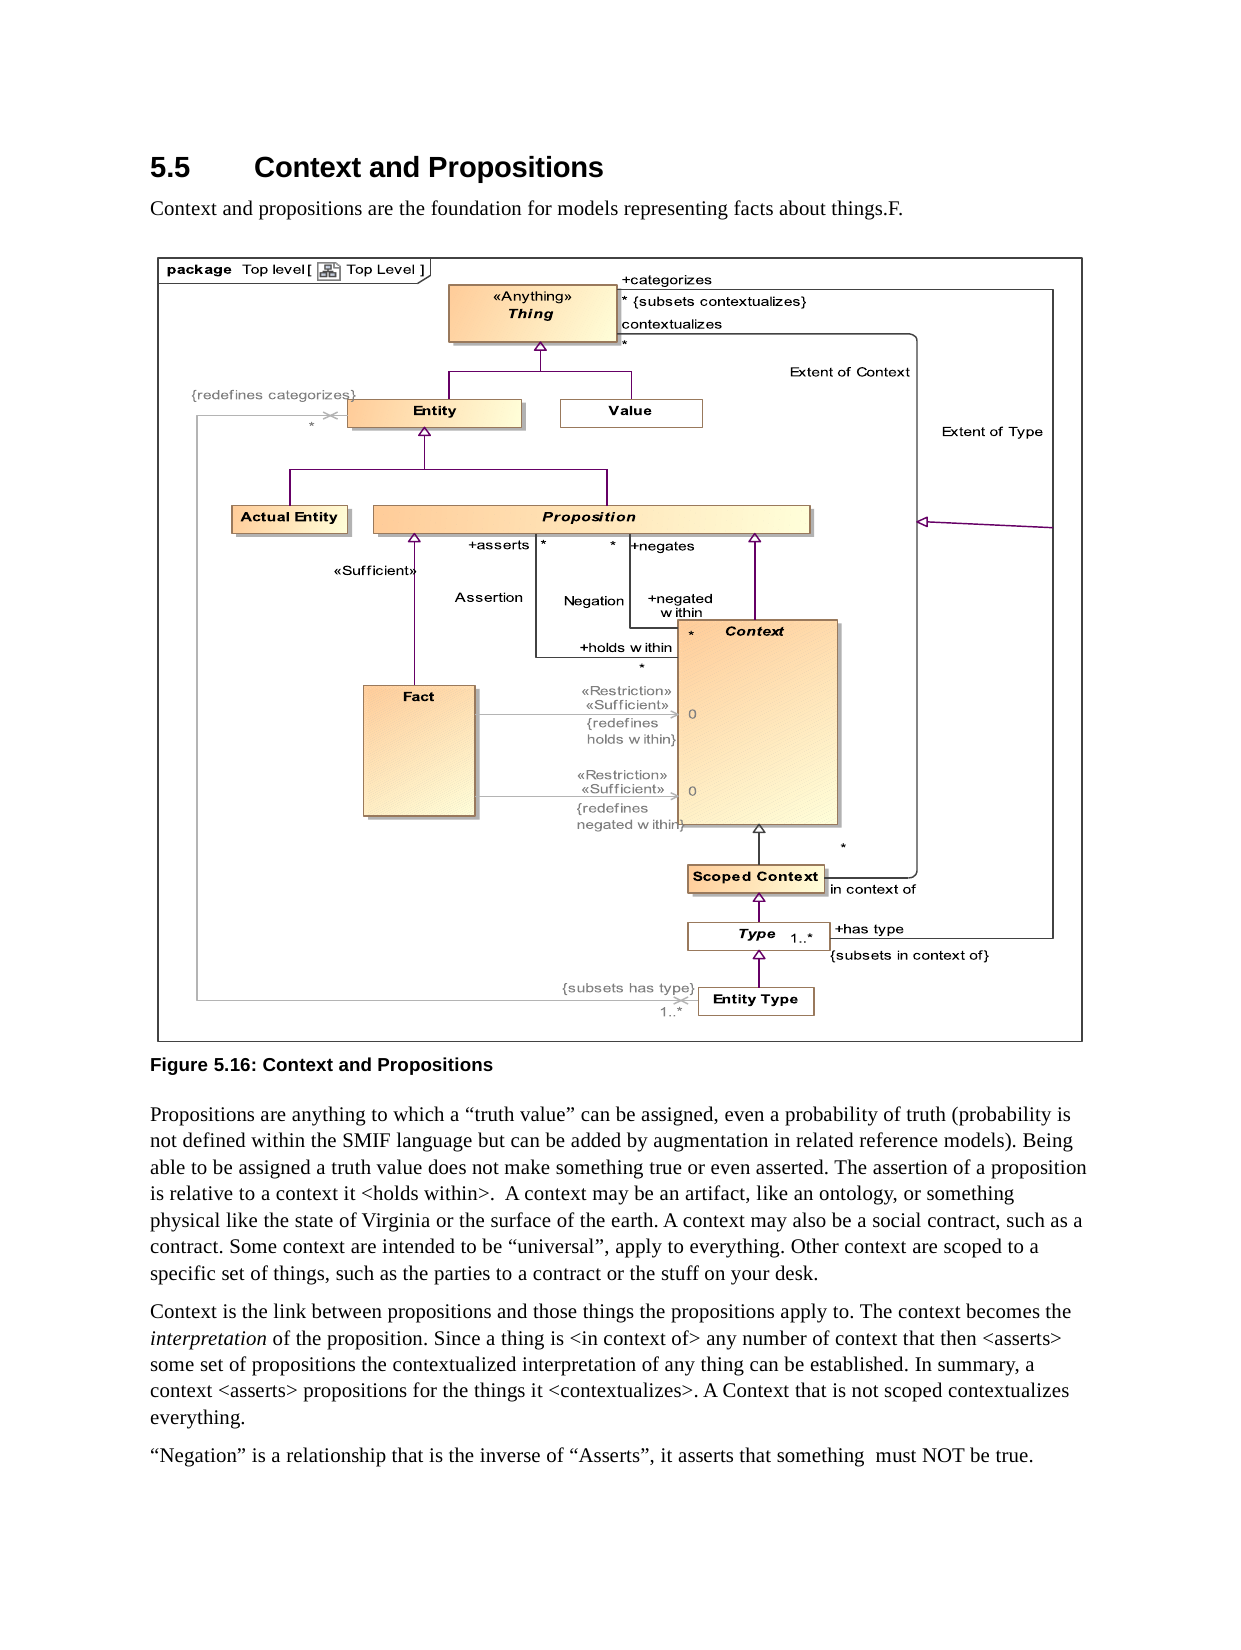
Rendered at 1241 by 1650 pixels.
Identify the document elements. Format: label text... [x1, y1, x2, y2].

text Context is the link between propositions and those things the propositions apply to. The context becomes the interpretation of the proposition. Since a thing is <in context of> any number of context that then <asserts> some set of propositions the contextualized interpretation of any thing can be established. In summary, a context <asserts> propositions for the things it <contextualizes>. A Context that is not scoped contextualizes everything. [150, 1299, 1090, 1429]
text Figure 5.16: Context and Propositions [150, 1048, 1090, 1076]
text “Negation” is a relationship that is the inverse of “Asserts”, it asserts that something must NOT be true. [150, 1443, 1090, 1467]
subtitle Context and Propositions [150, 150, 1090, 183]
text Context and propositions are the foundation for models representing facts about things.F. [150, 196, 1090, 219]
text Propositions are anything to which a “truth value” can be assigned, even a probability of truth (probability is not defined within the SMIF language but can be added by augmentation in related reference models). Being able to be assigned a truth value does not make something true or even asserted. The assertion of a proposition is relative to a context it <holds within>. A context may be an artifact, like an ontology, or something physical like the state of Virginia or the surface of the earth. A context may also be a social contract, such as a contract. Some context are intended to be “universal”, apply to everything. Other context are scoped to a specific set of things, such as the parties to a contract or the stuff on your desk. [150, 1076, 1090, 1285]
text [150, 234, 1090, 252]
